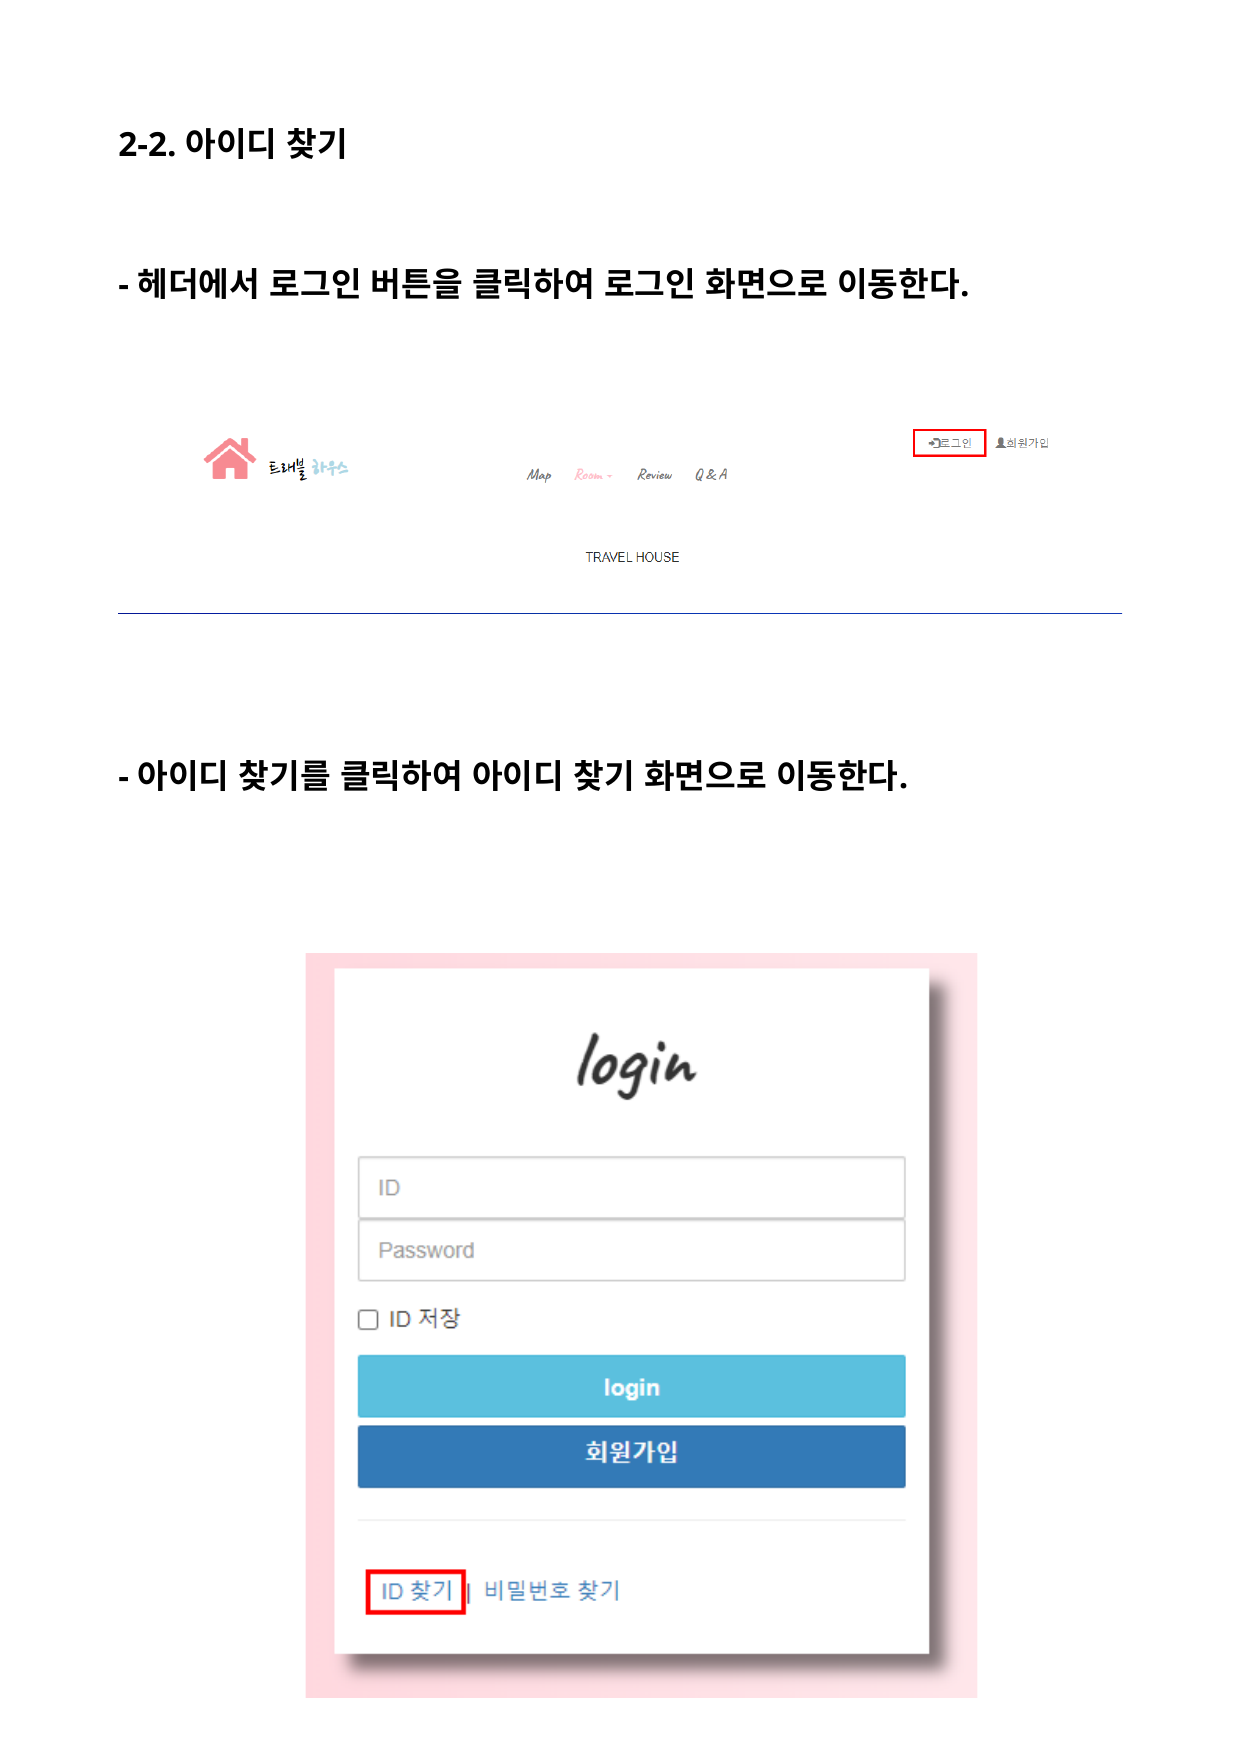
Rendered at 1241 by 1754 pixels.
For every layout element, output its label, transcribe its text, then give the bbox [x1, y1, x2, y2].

picture [305, 953, 978, 1698]
text - 헤더에서 로그인 버튼을 클릭하여 로그인 화면으로 이동한다. [118, 257, 1122, 306]
picture [118, 427, 1123, 614]
text 2-2. 아이디 찾기 [118, 118, 1122, 167]
text - 아이디 찾기를 클릭하여 아이디 찾기 화면으로 이동한다. [118, 750, 1122, 798]
